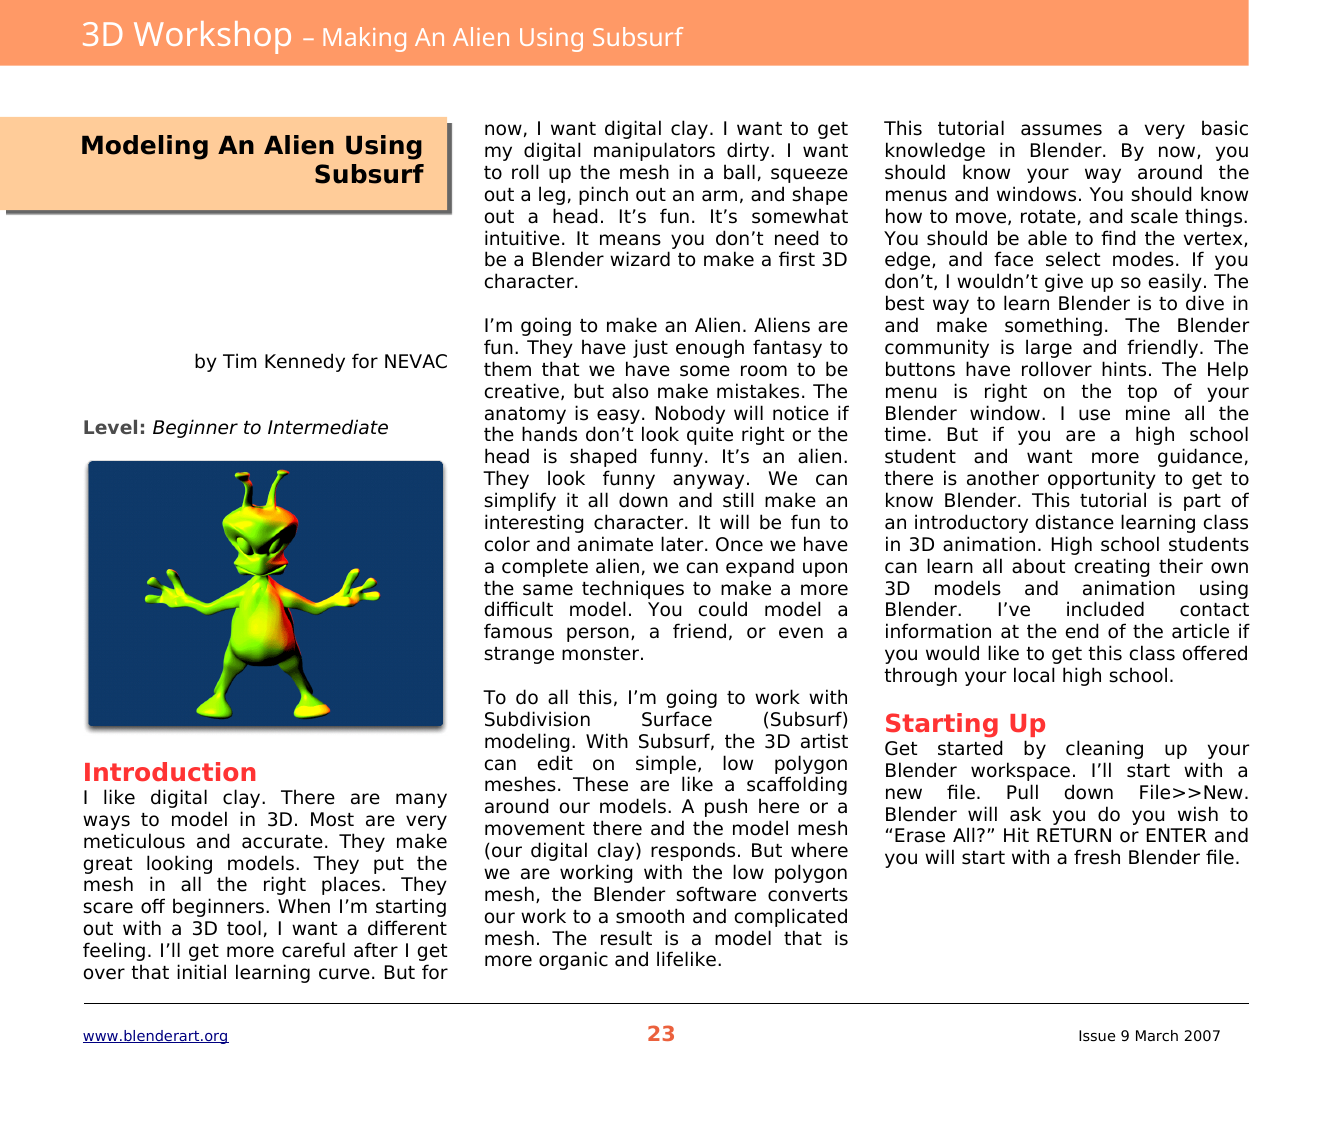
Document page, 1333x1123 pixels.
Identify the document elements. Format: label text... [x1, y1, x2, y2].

text To do all this, I’m going to work with Subdivision Surface (Subsurf) modeling. With Subsurf, the 3D artist can edit on simple, low polygon meshes. These are like a scaffolding around our models. A push here or a movement there and the model mesh (our digital clay) responds. But where we are working with the low polygon mesh, the Blender software converts our work to a smooth and complicated mesh. The result is a model that is more organic and lifelike. [483, 687, 849, 971]
text I’m going to make an Alien. Aliens are fun. They have just enough fantasy to them that we have some room to be creative, but also make mistakes. The anatomy is easy. Nobody will notice if the hands don’t look quite right or the head is shaped funny. It’s an alien. They look funny anyway. We can simplify it all down and still make an interesting character. It will be fun to color and animate later. Once we have a complete alien, we can expand upon the same techniques to make a more difficult model. You could model a famous person, a friend, or even a strange monster. [483, 315, 849, 665]
text Starting Up [884, 709, 1249, 738]
text This tutorial assumes a very basic knowledge in Blender. By now, you should know your way around the menus and windows. You should know how to move, rotate, and scale things. You should be able to find the vertex, edge, and face select modes. If you don’t, I wouldn’t give up so easily. The best way to learn Blender is to dive in and make something. The Blender community is large and friendly. The buttons have rollover hints. The Help menu is right on the top of your Blender window. I use mine all the time. But if you are a high school student and want more guidance, there is another opportunity to get to know Blender. This tutorial is part of an introductory distance learning class in 3D animation. High school students can learn all about creating their own 3D models and animation using Blender. I’ve included contact information at the end of the article if you would like to get this class offered through your local high school. [884, 118, 1249, 687]
text Level: Beginner to Intermediate [83, 417, 448, 439]
text now, I want digital clay. I want to get my digital manipulators dirty. I want to roll up the mesh in a ball, squeeze out a leg, pinch out an arm, and shape out a head. It’s fun. It’s somewhat intuitive. It means you don’t need to be a Blender wizard to make a first 3D character. [483, 118, 849, 293]
text Get started by cleaning up your Blender workspace. I’ll start with a new file. Pull down File>>New. Blender will ask you do you wish to “Erase All?” Hit RETURN or ENTER and you will start with a fresh Blender file. [884, 738, 1249, 869]
text I like digital clay. There are many ways to model in 3D. Most are very meticulous and accurate. They make great looking models. They put the mesh in all the right places. They scare off beginners. When I’m starting out with a 3D tool, I want a different feeling. I’ll get more careful after I get over that initial learning curve. But for [83, 787, 448, 984]
text Introduction [83, 758, 448, 787]
text by Tim Kennedy for NEVAC [83, 351, 448, 373]
picture [82, 460, 448, 736]
